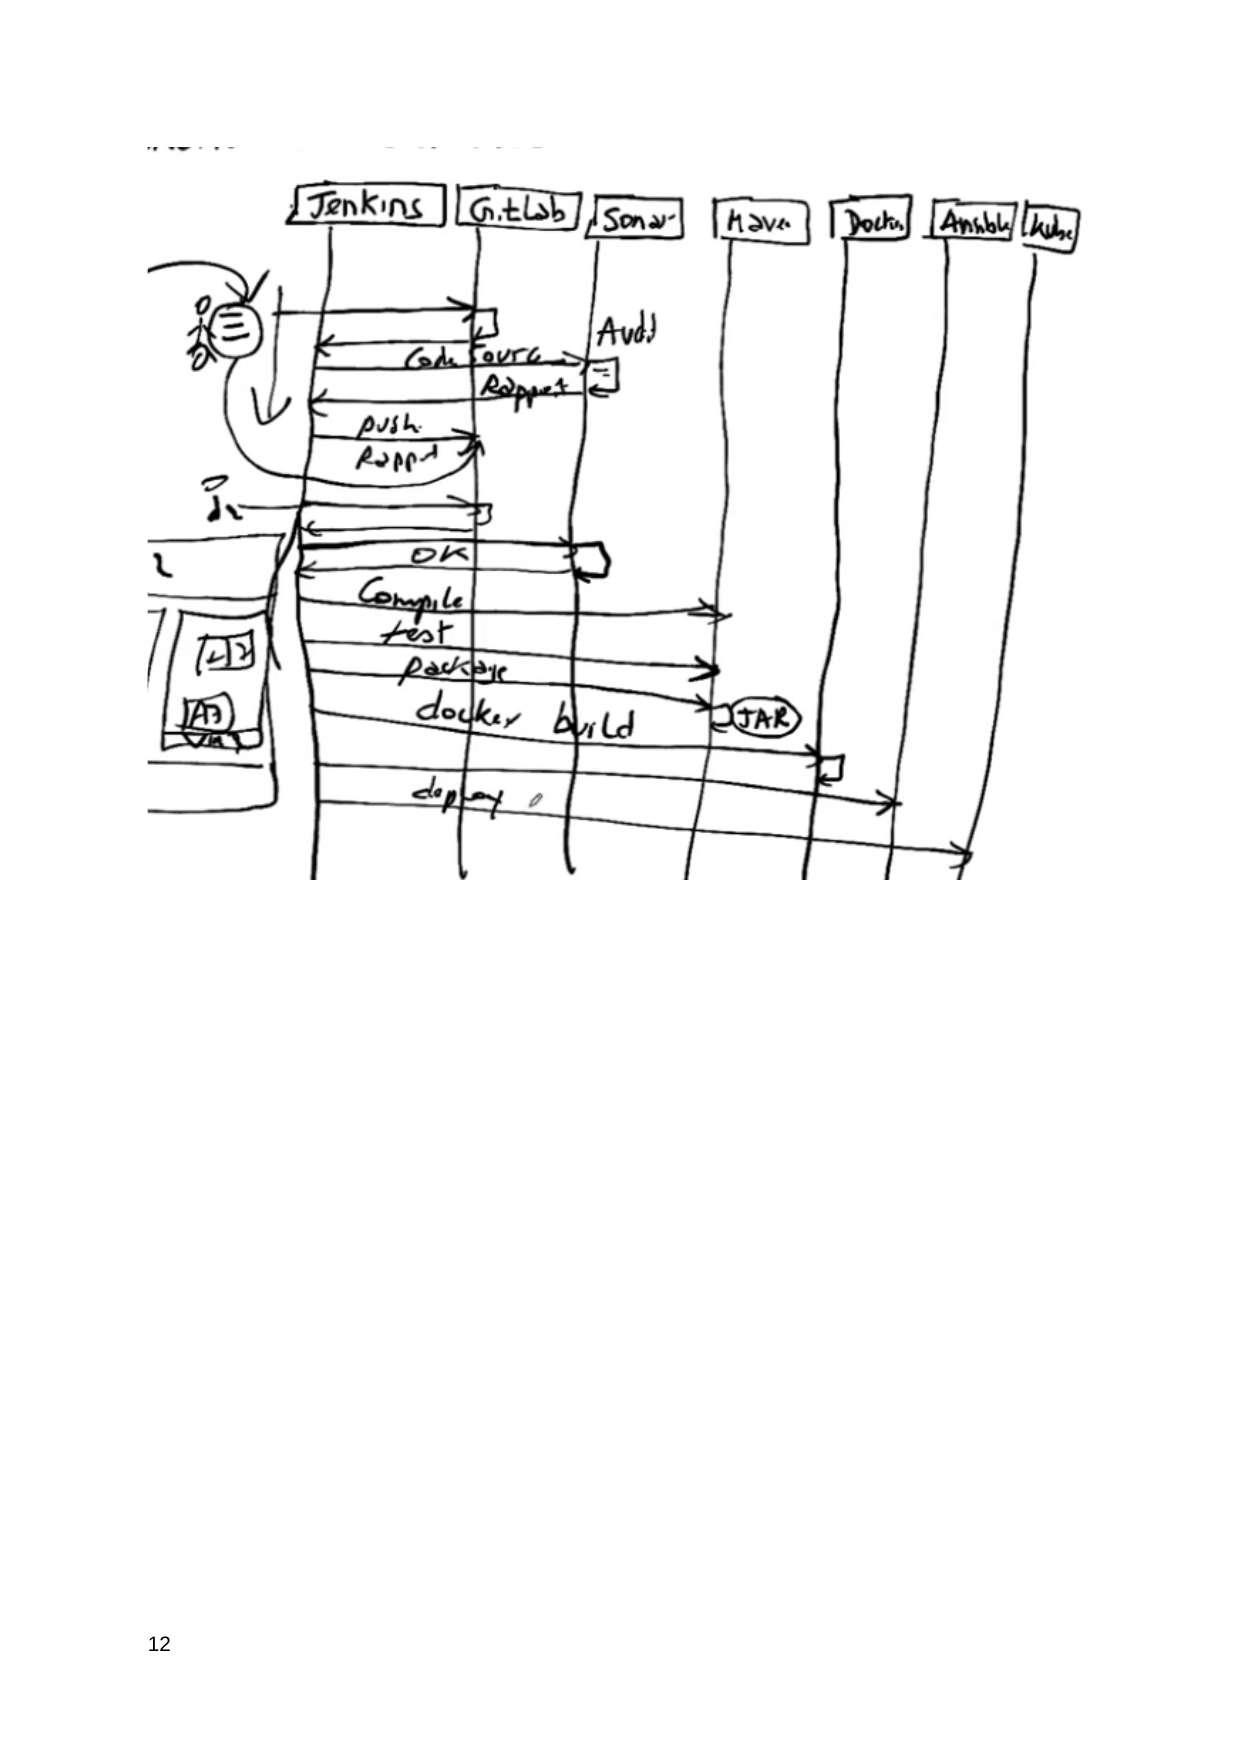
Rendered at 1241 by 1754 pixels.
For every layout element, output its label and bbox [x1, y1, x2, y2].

picture [147, 147, 1093, 880]
